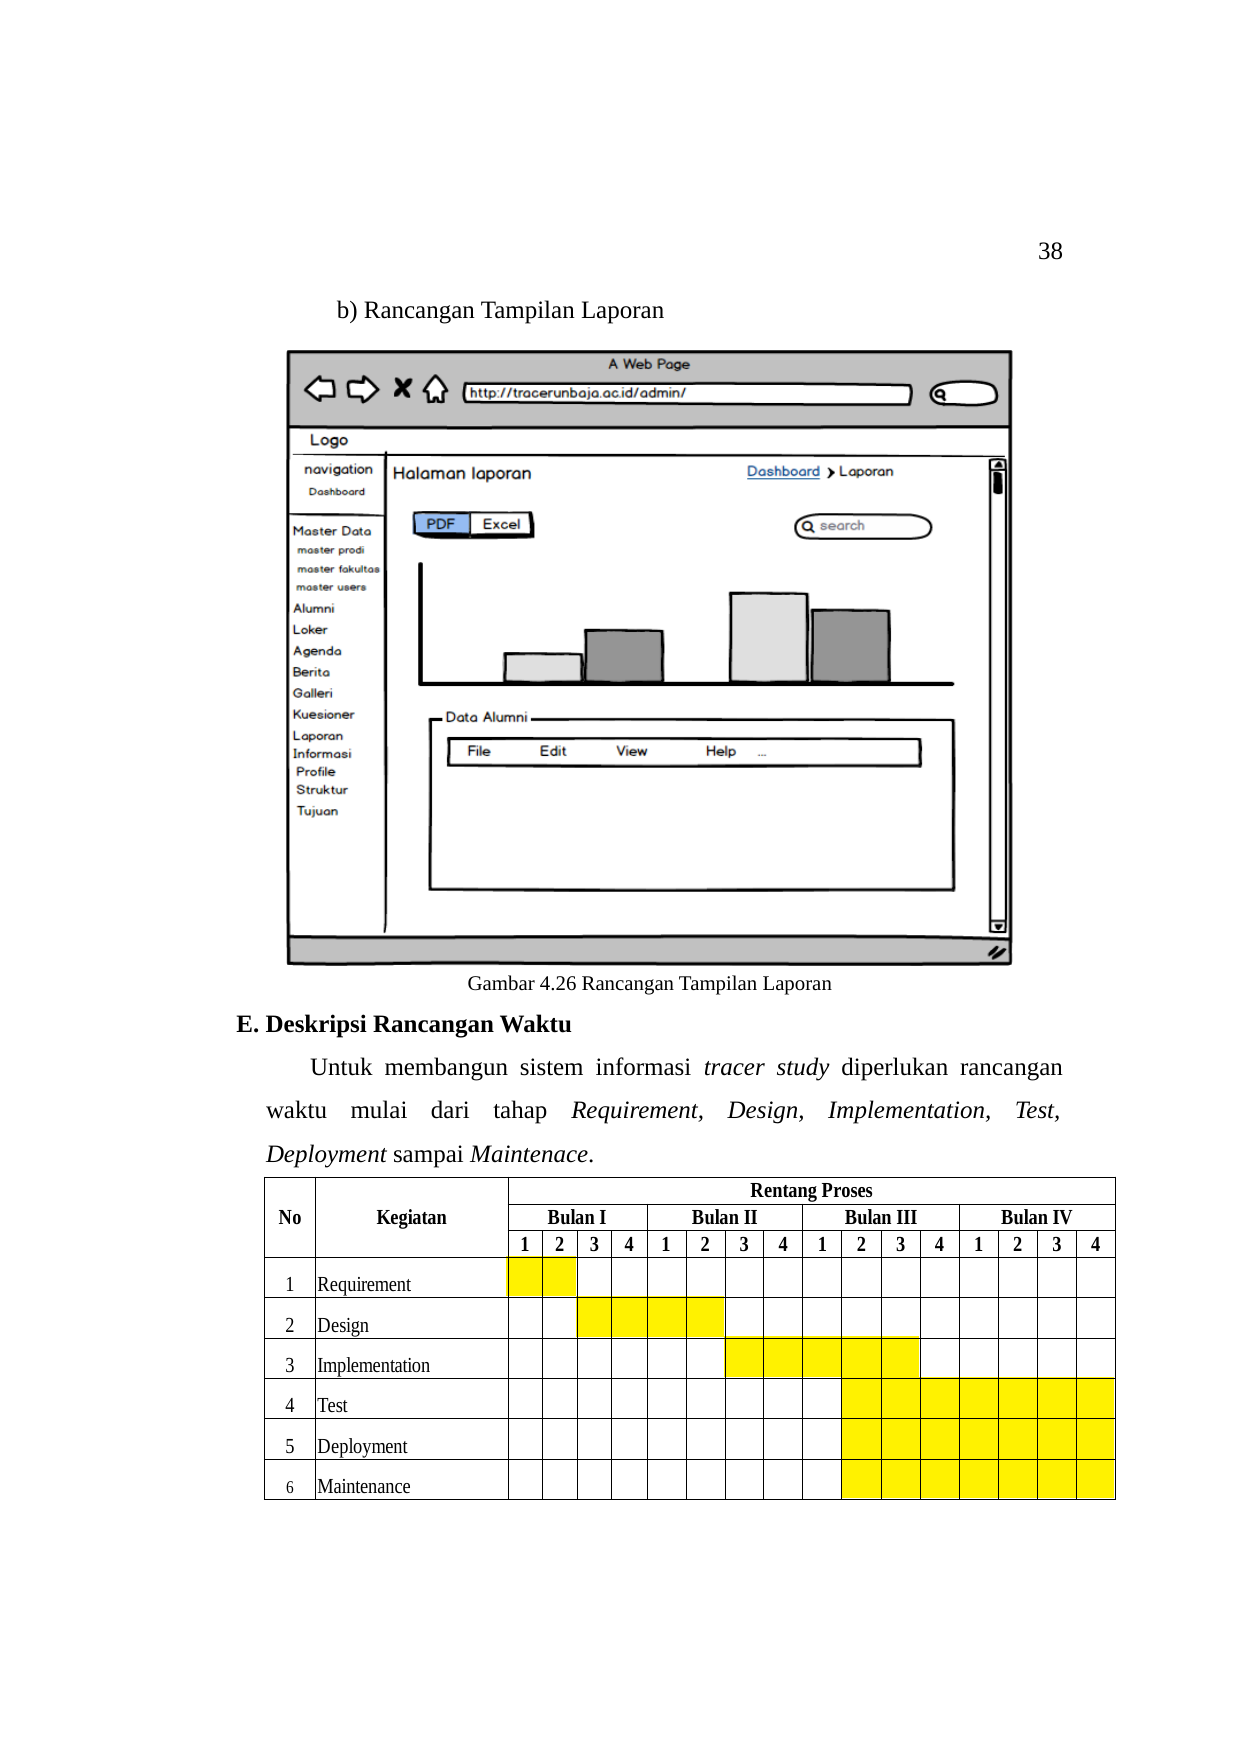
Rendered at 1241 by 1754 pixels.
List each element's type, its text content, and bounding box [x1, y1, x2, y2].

list E. Deskripsi Rancangan Waktu [236, 338, 1063, 1038]
list b) Rancangan Tampilan Laporan [337, 295, 1063, 324]
text Untuk membangun sistem informasi tracer study diperlukan rancangan waktu mulai dari tahap Requirement, Design, Implementation, Test, Deployment sampai Maintenace. [266, 1052, 1063, 1167]
picture [286, 350, 1013, 966]
text Gambar 4.26 Rancangan Tampilan Laporan [286, 966, 1013, 995]
